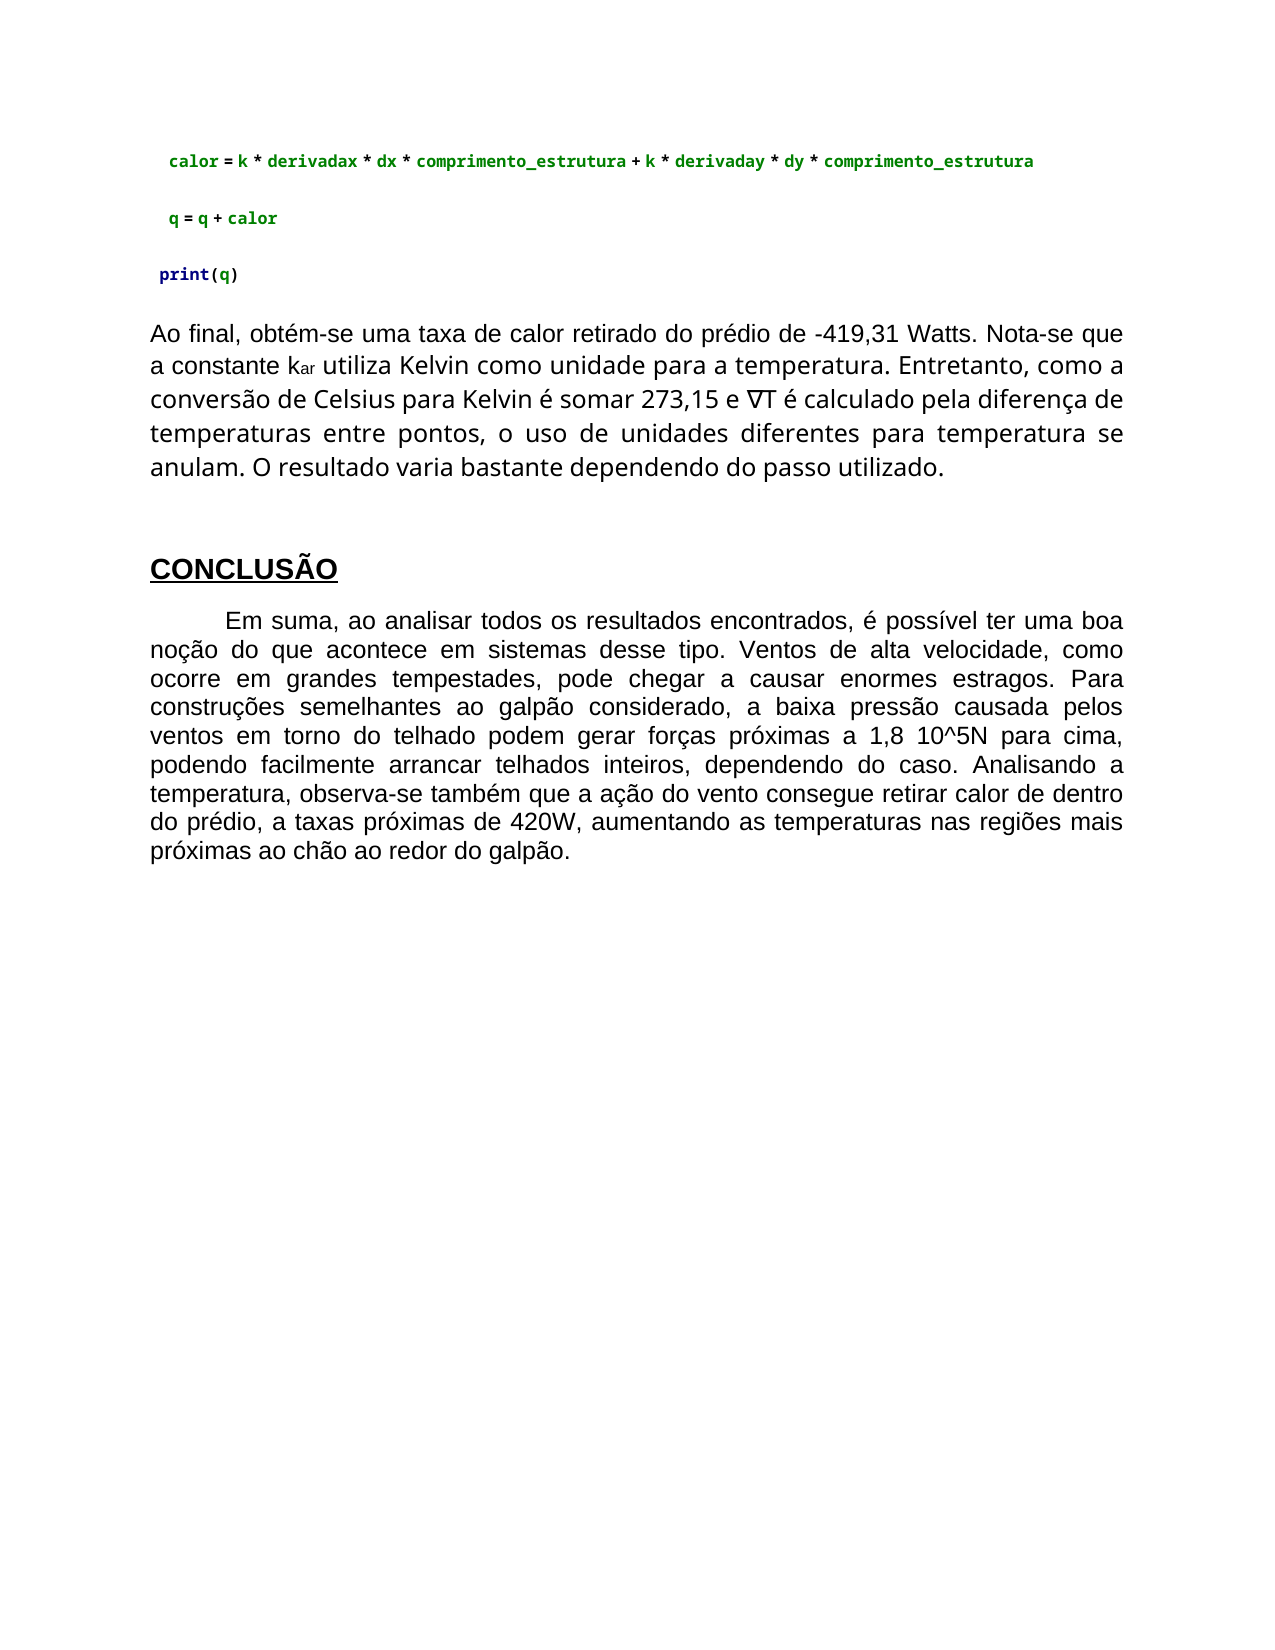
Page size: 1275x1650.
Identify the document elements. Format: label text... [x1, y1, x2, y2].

text print(q) [150, 262, 1125, 285]
text CONCLUSÃO [150, 552, 1125, 585]
text q = q + calor [150, 206, 1125, 229]
text calor = k * derivadax * dx * comprimento_estrutura + k * derivaday * dy * comprimento_estrutura [150, 150, 1125, 173]
text Em suma, ao analisar todos os resultados encontrados, é possível ter uma boa noção do que acontece em sistemas desse tipo. Ventos de alta velocidade, como ocorre em grandes tempestades, pode chegar a causar enormes estragos. Para construções semelhantes ao galpão considerado, a baixa pressão causada pelos ventos em torno do telhado podem gerar forças próximas a 1,8 10^5N para cima, podendo facilmente arrancar telhados inteiros, dependendo do caso. Analisando a temperatura, observa-se também que a ação do vento consegue retirar calor de dentro do prédio, a taxas próximas de 420W, aumentando as temperaturas nas regiões mais próximas ao chão ao redor do galpão. [150, 606, 1125, 865]
text Ao final, obtém-se uma taxa de calor retirado do prédio de -419,31 Watts. Nota-se que a constante kar utiliza Kelvin como unidade para a temperatura. Entretanto, como a conversão de Celsius para Kelvin é somar 273,15 e ∇T é calculado pela diferença de temperaturas entre pontos, o uso de unidades diferentes para temperatura se anulam. O resultado varia bastante dependendo do passo utilizado. [150, 319, 1125, 484]
